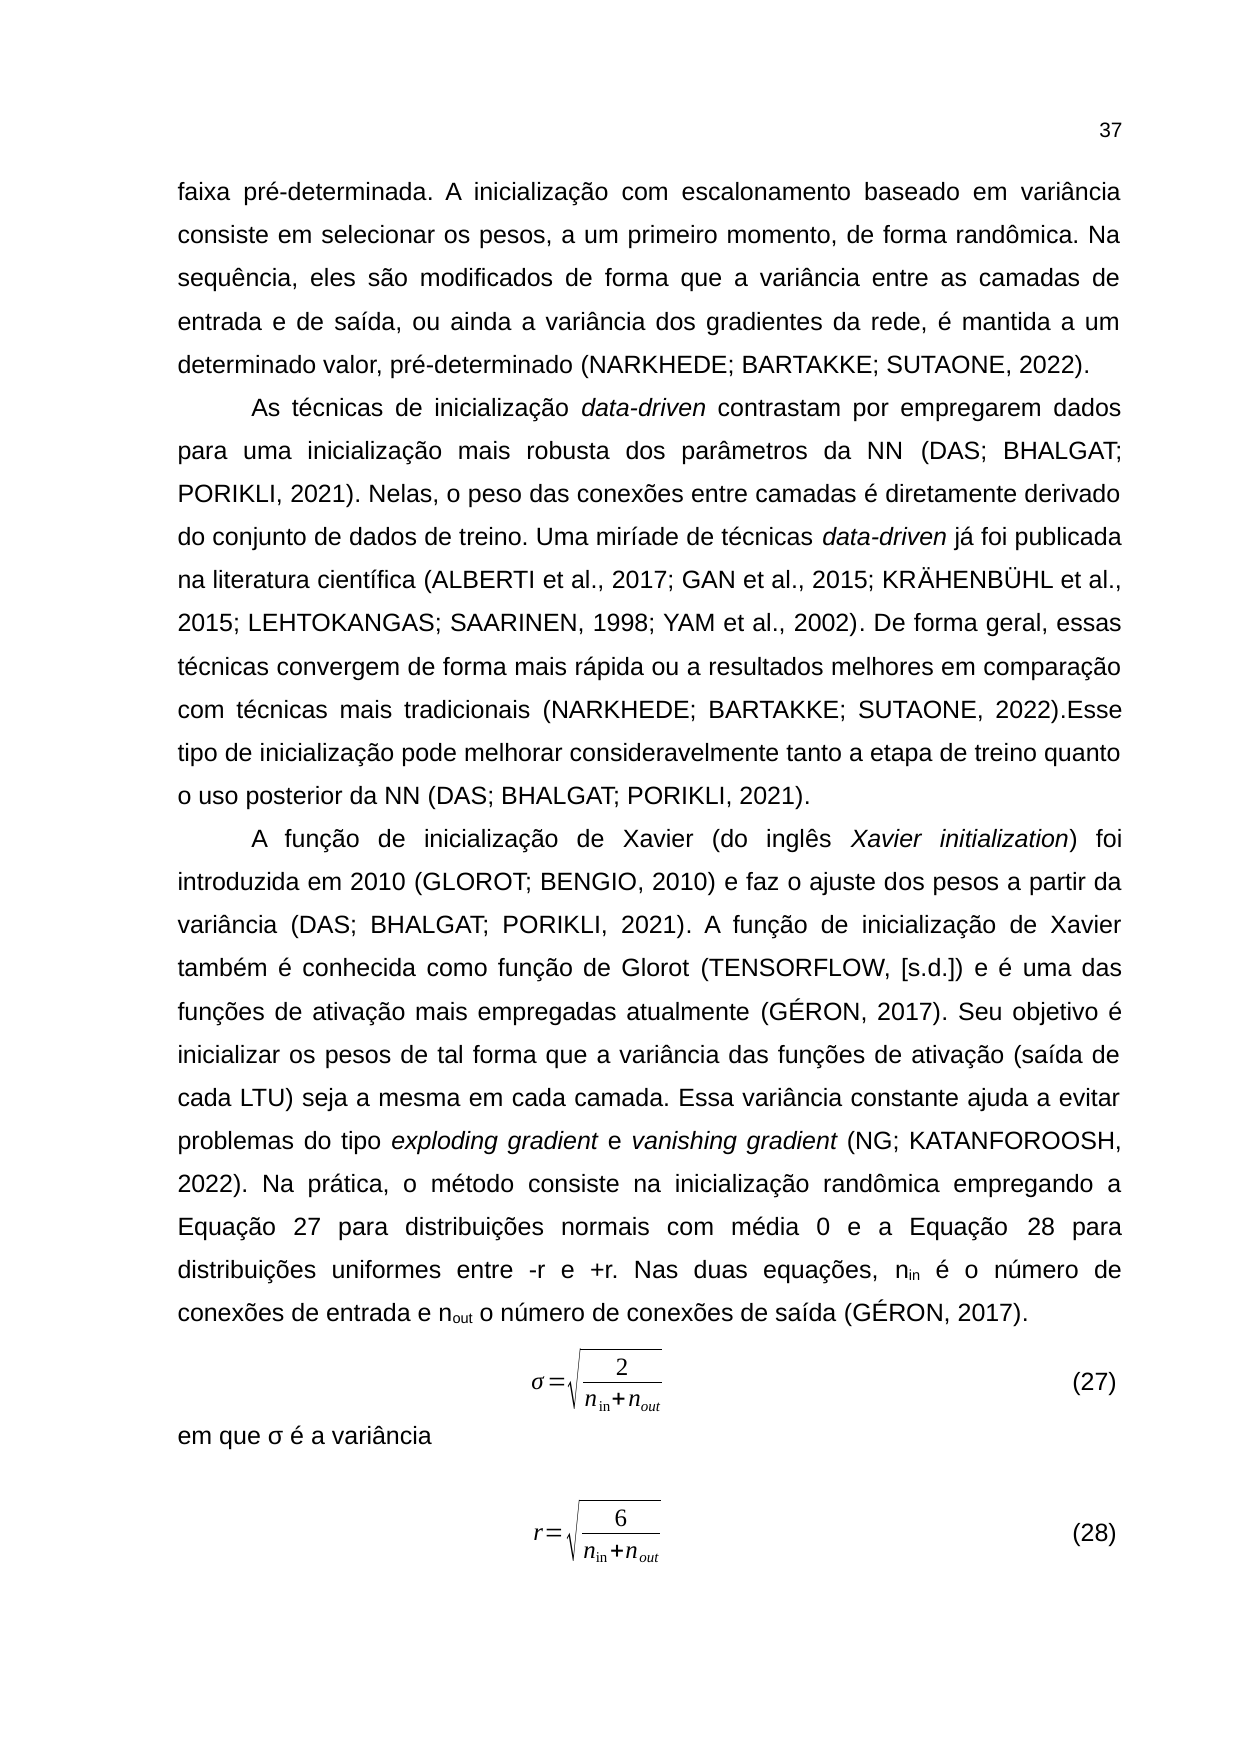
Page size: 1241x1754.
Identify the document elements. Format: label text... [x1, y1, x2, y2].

table_header (27) [1017, 1341, 1122, 1421]
text faixa pré-determinada. A inicialização com escalonamento baseado em variância consiste em selecionar os pesos, a um primeiro momento, de forma randômica. Na sequência, eles são modificados de forma que a variância entre as camadas de entrada e de saída, ou ainda a variância dos gradientes da rede, é mantida a um determinado valor, pré-determinado (NARKHEDE; BARTAKKE; SUTAONE, 2022). [177, 177, 1122, 378]
text em que σ é a variância [177, 1421, 1122, 1450]
table_header [177, 1493, 1017, 1572]
table_header (28) [1017, 1493, 1122, 1572]
text As técnicas de inicialização data-driven contrastam por empregarem dados para uma inicialização mais robusta dos parâmetros da NN (DAS; BHALGAT; PORIKLI, 2021). Nelas, o peso das conexões entre camadas é diretamente derivado do conjunto de dados de treino. Uma miríade de técnicas data-driven já foi publicada na literatura científica (ALBERTI et al., 2017; GAN et al., 2015; KRÄHENBÜHL et al., 2015; LEHTOKANGAS; SAARINEN, 1998; YAM et al., 2002). De forma geral, essas técnicas convergem de forma mais rápida ou a resultados melhores em comparação com técnicas mais tradicionais (NARKHEDE; BARTAKKE; SUTAONE, 2022).Esse tipo de inicialização pode melhorar consideravelmente tanto a etapa de treino quanto o uso posterior da NN (DAS; BHALGAT; PORIKLI, 2021). [177, 393, 1122, 809]
text A função de inicialização de Xavier (do inglês Xavier initialization) foi introduzida em 2010 (GLOROT; BENGIO, 2010) e faz o ajuste dos pesos a partir da variância (DAS; BHALGAT; PORIKLI, 2021). A função de inicialização de Xavier também é conhecida como função de Glorot (TENSORFLOW, [s.d.]) e é uma das funções de ativação mais empregadas atualmente (GÉRON, 2017). Seu objetivo é inicializar os pesos de tal forma que a variância das funções de ativação (saída de cada LTU) seja a mesma em cada camada. Essa variância constante ajuda a evitar problemas do tipo exploding gradient e vanishing gradient (NG; KATANFOROOSH, 2022). Na prática, o método consiste na inicialização randômica empregando a Equação 27 para distribuições normais com média 0 e a Equação 28 para distribuições uniformes entre -r e +r. Nas duas equações, nin é o número de conexões de entrada e nout o número de conexões de saída (GÉRON, 2017). [177, 824, 1122, 1327]
table_header [177, 1341, 1017, 1421]
